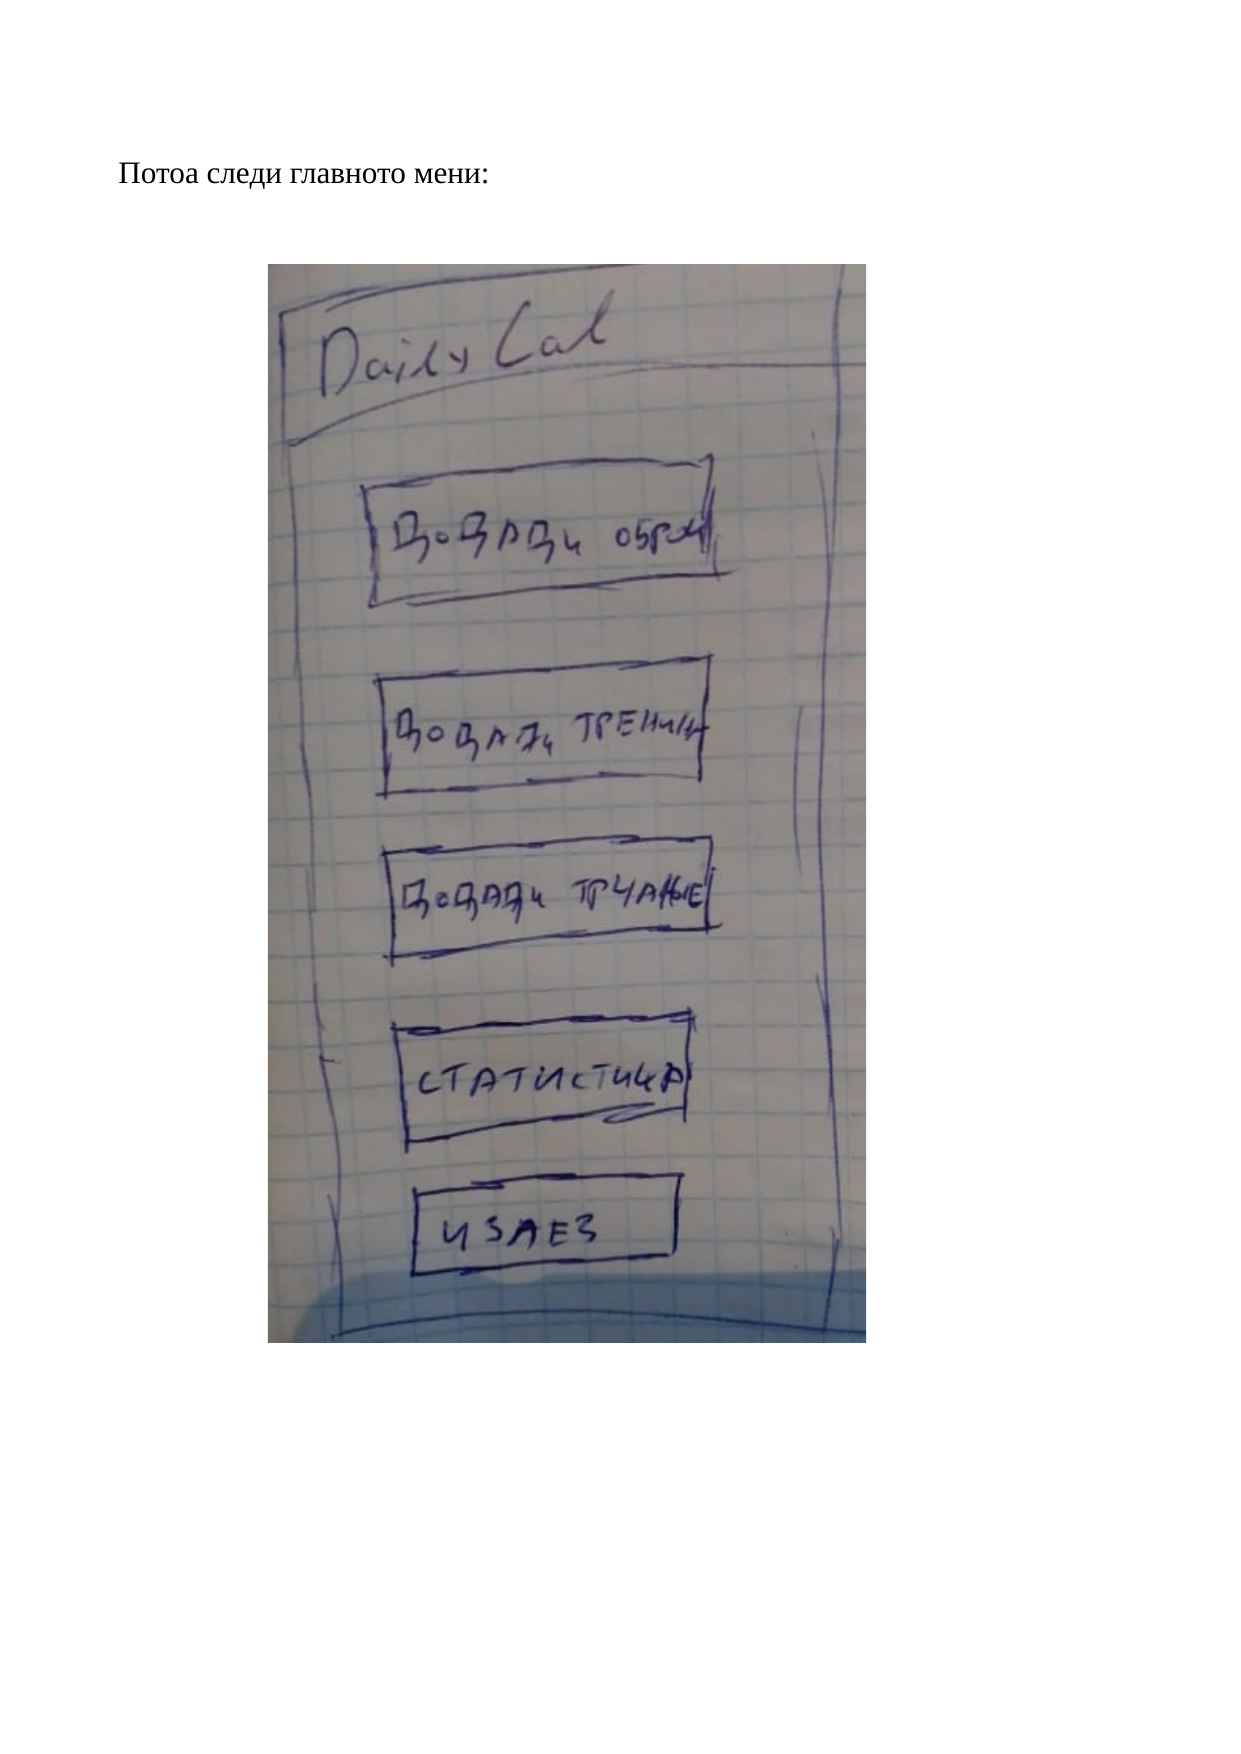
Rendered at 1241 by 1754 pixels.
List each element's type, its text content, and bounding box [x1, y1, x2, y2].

text Потоа следи главното мени: [118, 154, 1122, 190]
picture [267, 264, 867, 1343]
